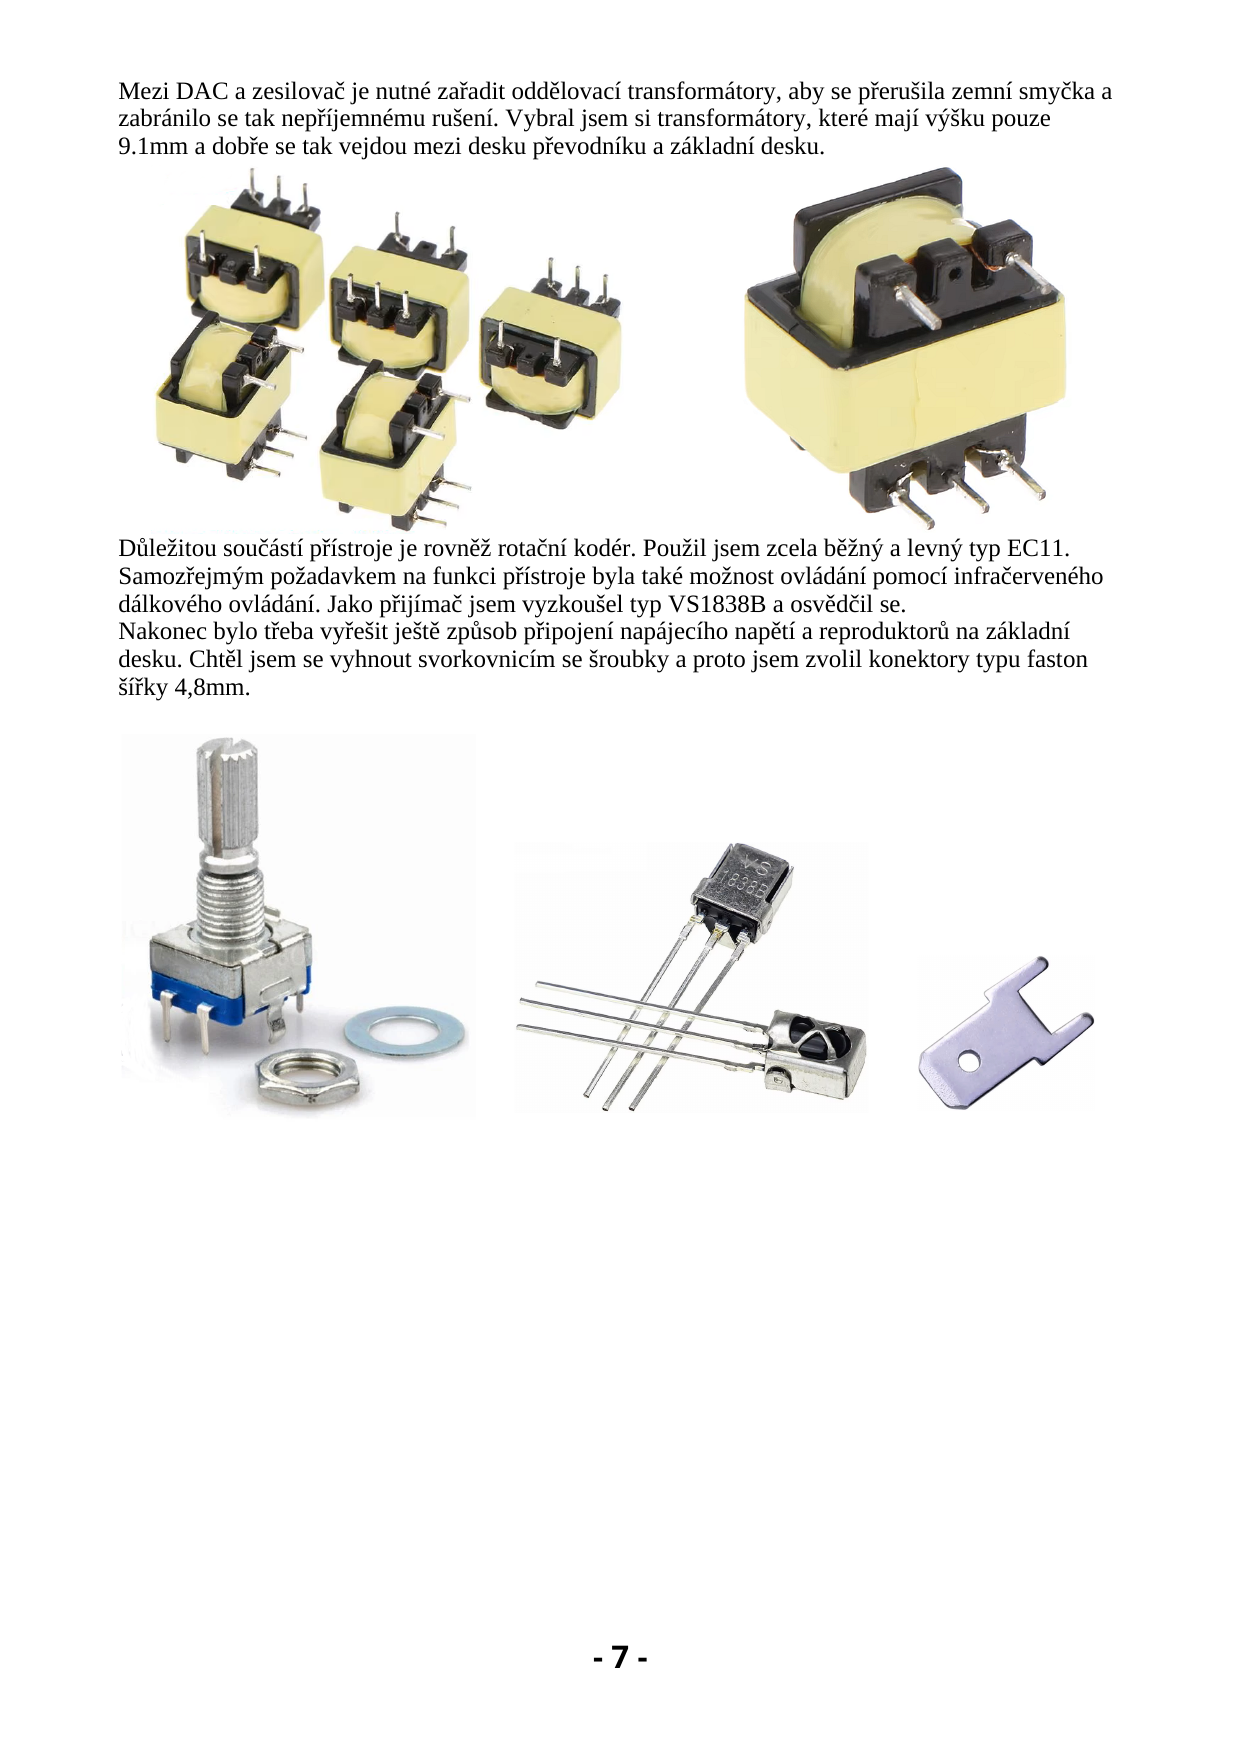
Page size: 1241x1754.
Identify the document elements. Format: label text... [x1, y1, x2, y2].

picture [917, 955, 1095, 1111]
picture [121, 734, 477, 1124]
picture [151, 165, 624, 534]
text Nakonec bylo třeba vyřešit ještě způsob připojení napájecího napětí a reproduktorů na základní desku. Chtěl jsem se vyhnout svorkovnicím se šroubky a proto jsem zvolil konektory typu faston šířky 4,8mm. [118, 617, 1122, 701]
text Důležitou součástí přístroje je rovněž rotační kodér. Použil jsem zcela běžný a levný typ EC11. Samozřejmým požadavkem na funkci přístroje byla také možnost ovládání pomocí infračerveného dálkového ovládání. Jako přijímač jsem vyzkoušel typ VS1838B a osvědčil se. [118, 534, 1122, 617]
picture [514, 842, 869, 1113]
text Mezi DAC a zesilovač je nutné zařadit oddělovací transformátory, aby se přerušila zemní smyčka a zabránilo se tak nepříjemnému rušení. Vybral jsem si transformátory, které mají výšku pouze 9.1mm a dobře se tak vejdou mezi desku převodníku a základní desku. [118, 77, 1122, 160]
picture [739, 163, 1072, 533]
